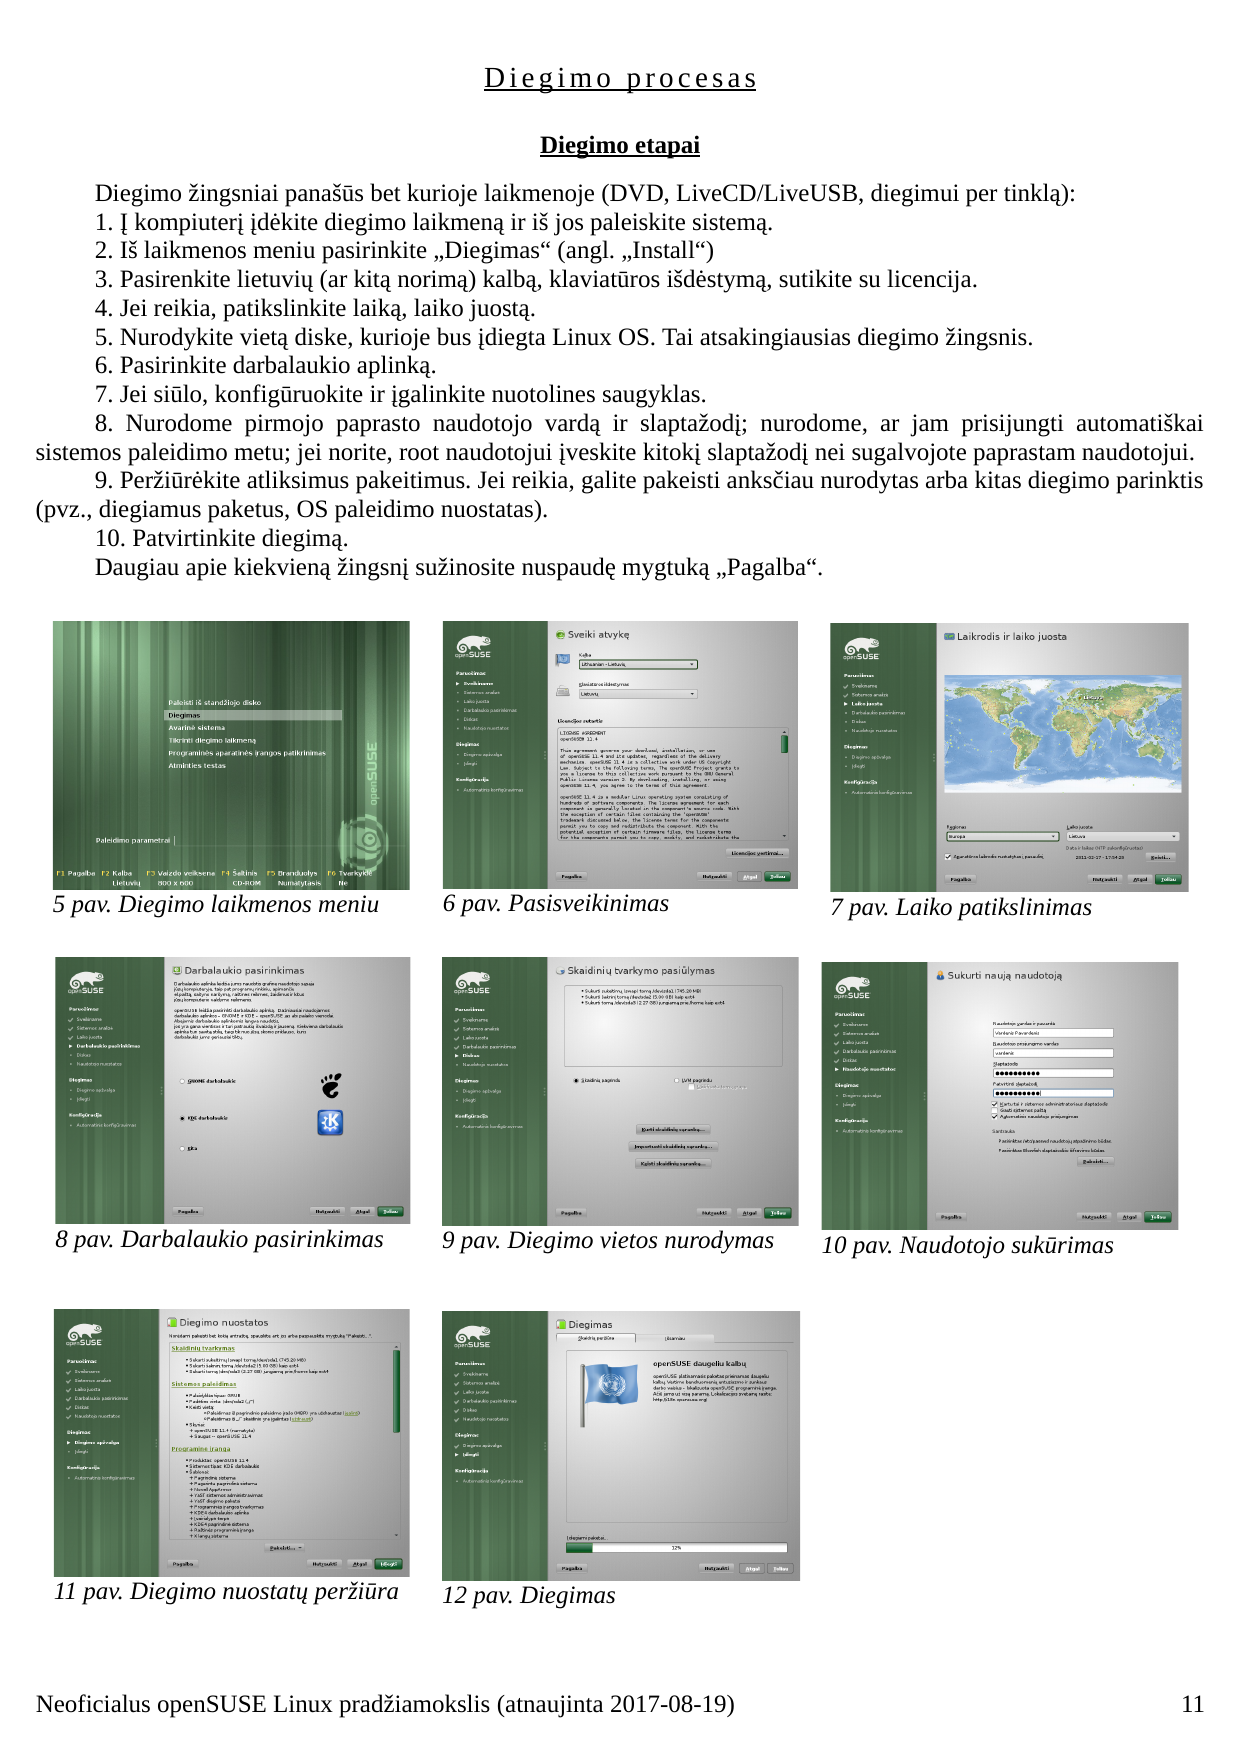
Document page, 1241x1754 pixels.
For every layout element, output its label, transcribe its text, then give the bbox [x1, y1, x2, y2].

text 2. Iš laikmenos meniu pasirinkite „Diegimas“ (angl. „Install“) [35, 236, 1205, 264]
picture [442, 1311, 801, 1581]
picture [52, 621, 410, 890]
picture [830, 623, 1189, 892]
picture [53, 1309, 410, 1577]
text 5 pav. Diegimo laikmenos meniu [53, 890, 409, 918]
text 7 pav. Laiko patikslinimas [830, 892, 1188, 921]
text 3. Pasirenkite lietuvių (ar kitą norimą) kalbą, klaviatūros išdėstymą, sutikite su licencija. [35, 264, 1205, 293]
text 8. Nurodome pirmojo paprasto naudotojo vardą ir slaptažodį; nurodome, ar jam prisijungti automatiškai sistemos paleidimo metu; jei norite, root naudotojui įveskite kitokį slaptažodį nei sugalvojote paprastam naudotojui. [35, 408, 1205, 466]
text Daugiau apie kiekvieną žingsnį sužinosite nuspaudę mygtuką „Pagalba“. [35, 552, 1205, 581]
text 10 pav. Naudotojo sukūrimas [821, 1230, 1178, 1259]
picture [442, 621, 798, 889]
picture [821, 962, 1179, 1230]
text Diegimo etapai [35, 130, 1205, 159]
text 11 pav. Diegimo nuostatų peržiūra [54, 1577, 409, 1605]
text 5. Nurodykite vietą diske, kurioje bus įdiegta Linux OS. Tai atsakingiausias diegimo žingsnis. [35, 322, 1205, 351]
text Diegimo žingsniai panašūs bet kurioje laikmenoje (DVD, LiveCD/LiveUSB, diegimui per tinklą): [35, 178, 1205, 207]
text 6. Pasirinkite darbalaukio aplinką. [35, 351, 1205, 379]
text 7. Jei siūlo, konfigūruokite ir įgalinkite nuotolines saugyklas. [35, 379, 1205, 408]
text 12 pav. Diegimas [442, 1581, 800, 1609]
text 4. Jei reikia, patikslinkite laiką, laiko juostą. [35, 293, 1205, 322]
subtitle Diegimo procesas [35, 60, 1205, 94]
text 1. Į kompiuterį įdėkite diegimo laikmeną ir iš jos paleiskite sistemą. [35, 207, 1205, 236]
text 6 pav. Pasisveikinimas [443, 889, 798, 917]
picture [442, 957, 799, 1226]
text 8 pav. Darbalaukio pasirinkimas [55, 1224, 410, 1253]
text 9. Peržiūrėkite atliksimus pakeitimus. Jei reikia, galite pakeisti anksčiau nurodytas arba kitas diegimo parinktis (pvz., diegiamus paketus, OS paleidimo nuostatas). [35, 466, 1205, 523]
text 9 pav. Diegimo vietos nurodymas [442, 1226, 798, 1254]
picture [55, 957, 411, 1224]
text 10. Patvirtinkite diegimą. [35, 523, 1205, 552]
